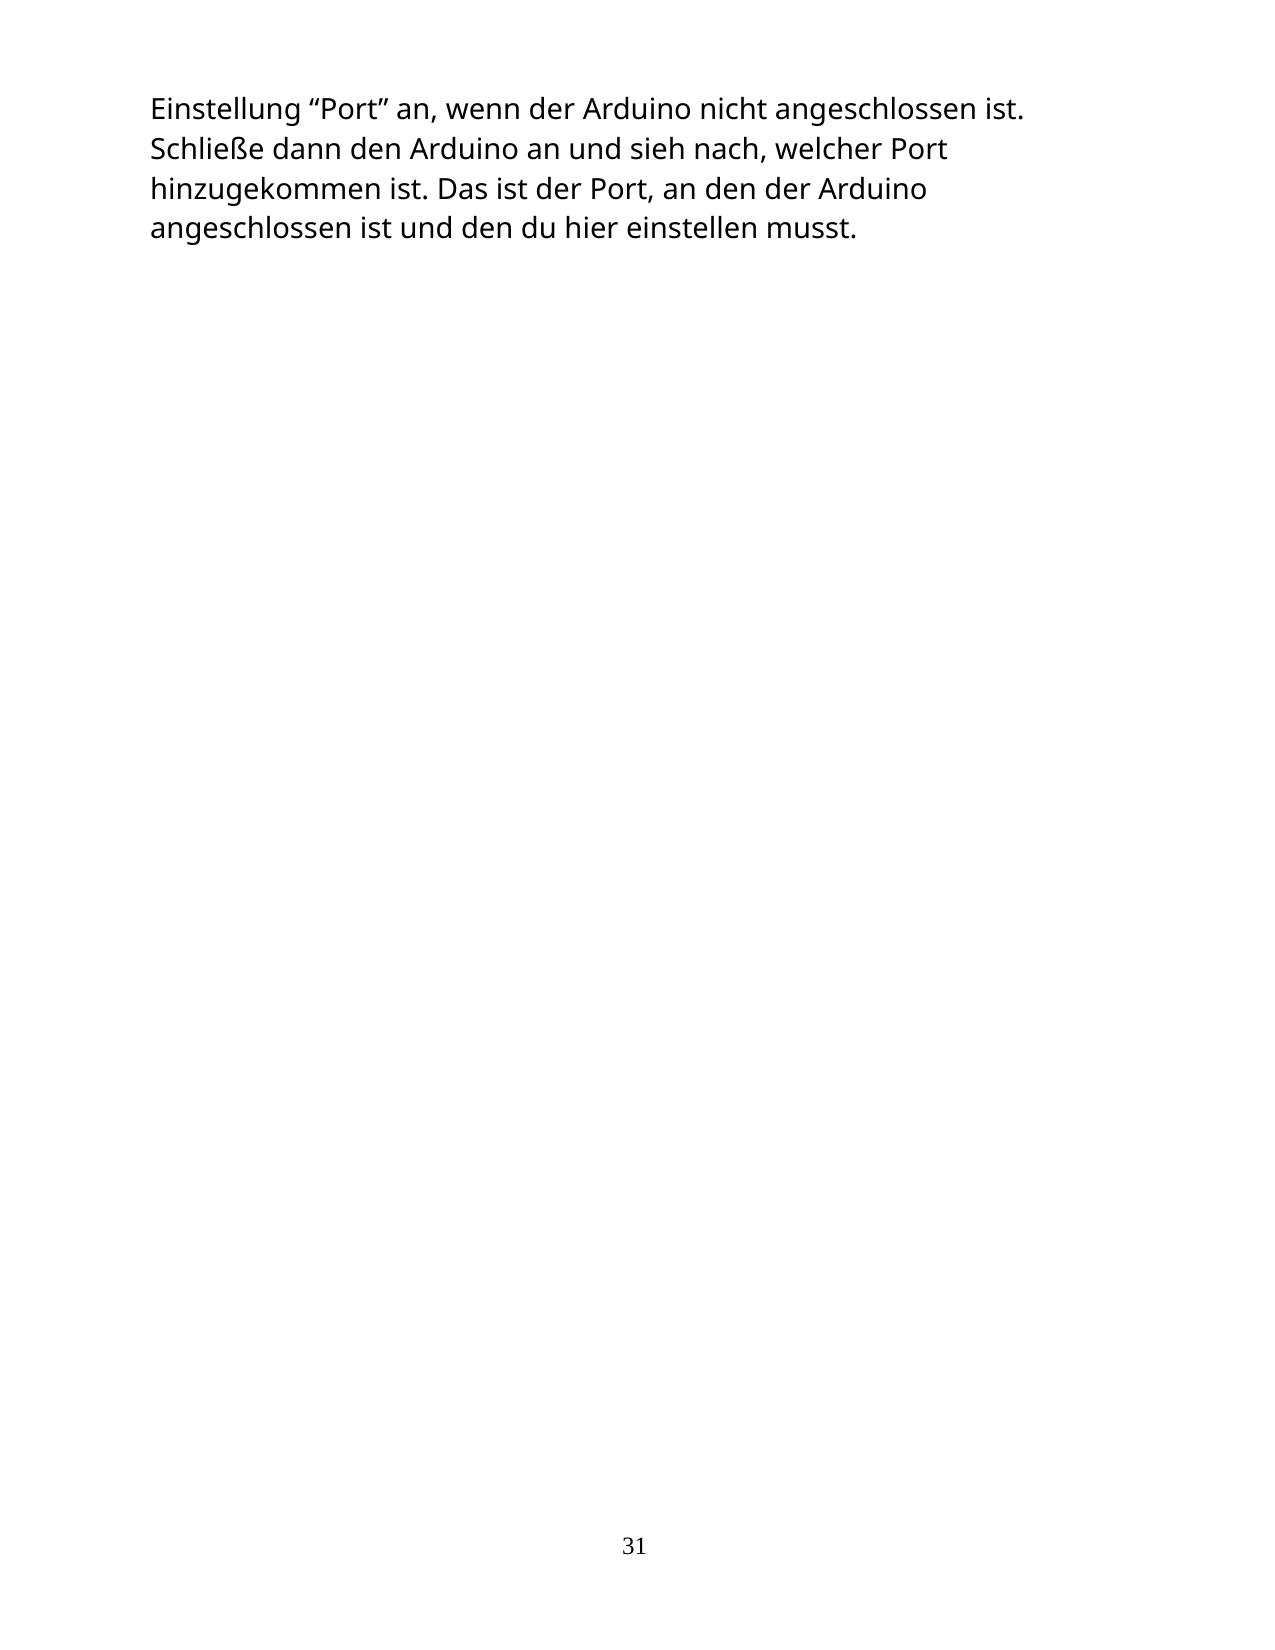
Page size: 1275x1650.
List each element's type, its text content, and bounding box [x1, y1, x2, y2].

text Einstellung “Port” an, wenn der Arduino nicht angeschlossen ist. Schließe dann den Arduino an und sieh nach, welcher Port hinzugekommen ist. Das ist der Port, an den der Arduino angeschlossen ist und den du hier einstellen musst. [150, 88, 1125, 247]
